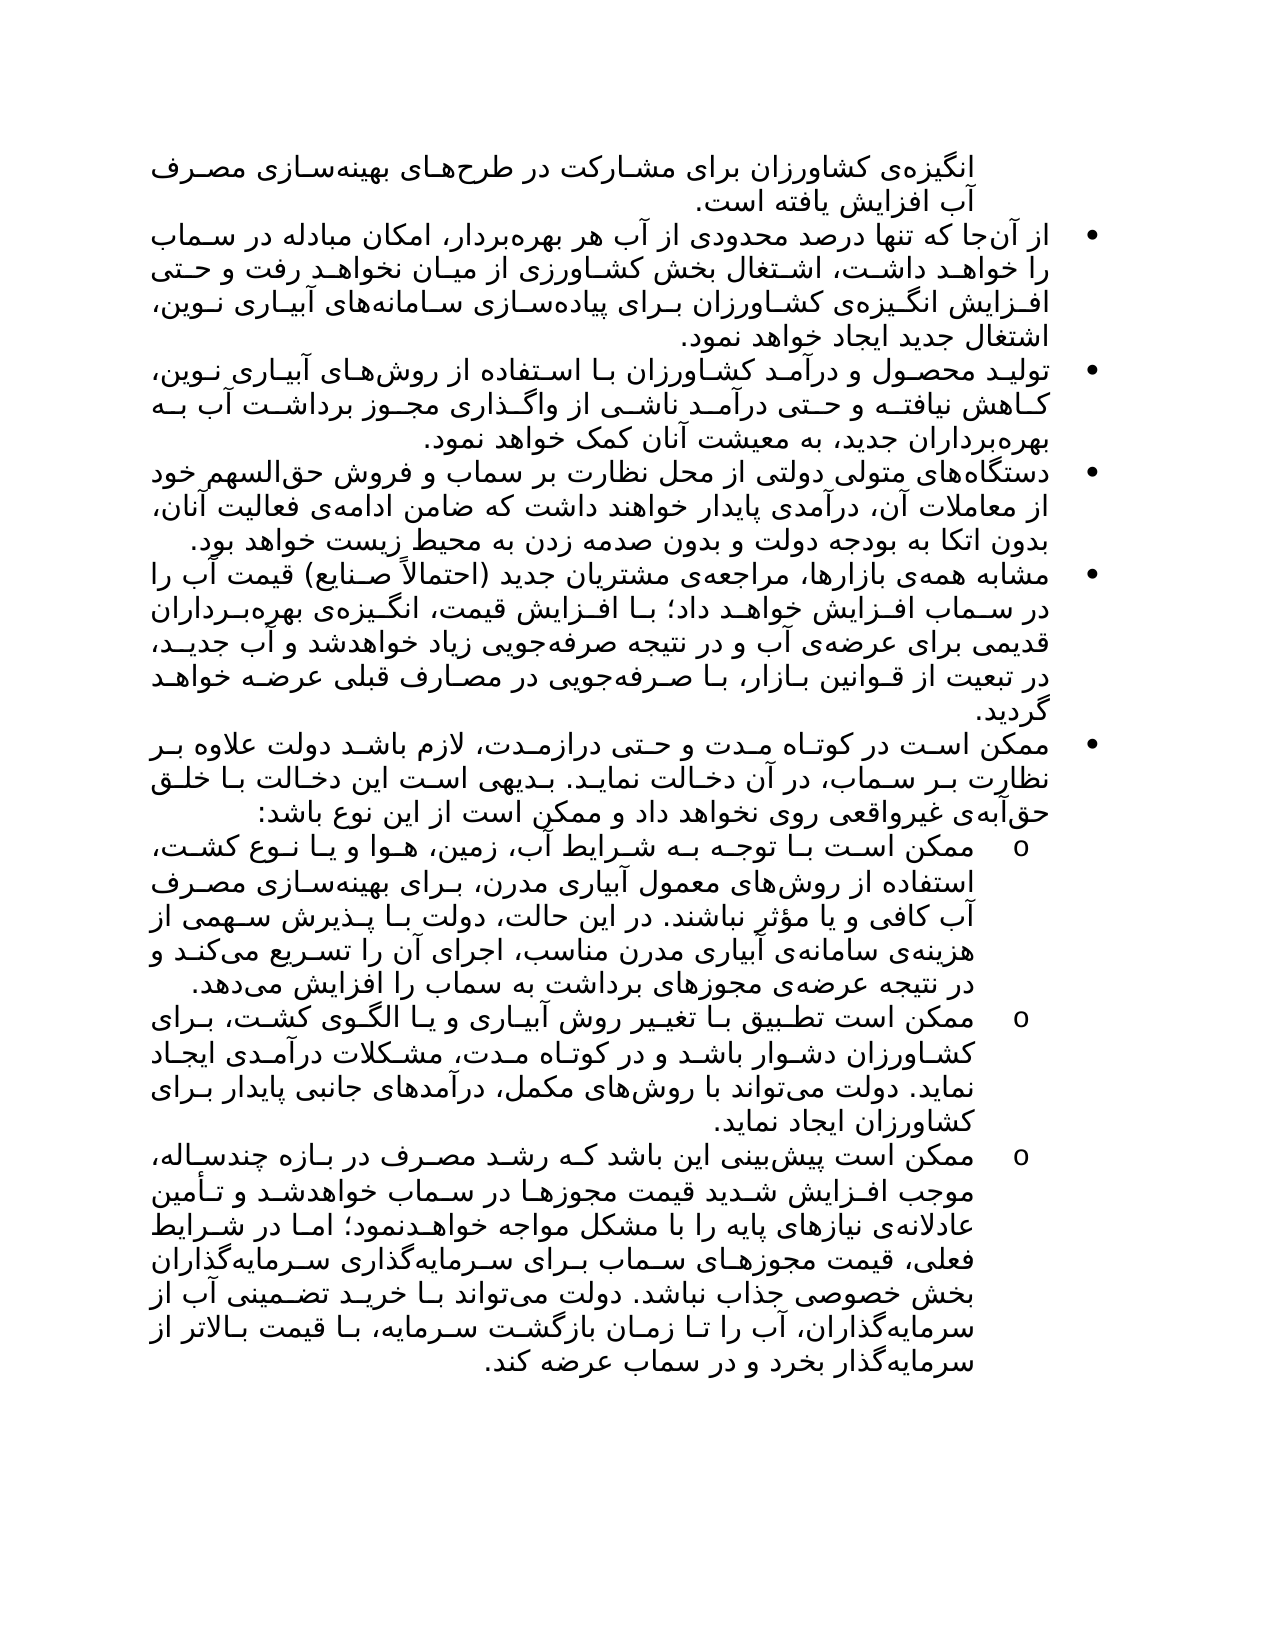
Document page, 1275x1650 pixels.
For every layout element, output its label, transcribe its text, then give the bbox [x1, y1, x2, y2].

list مشابه همه‌ی بازارها، مراجعه‌ی مشتریان جدید (احتمالاً صنایع) قیمت آب را در سماب افزایش خواهد داد؛ با افزایش قیمت، انگیزه‌ی بهره‌برداران قدیمی برای عرضه‌ی آب و در نتیجه صرفه‌جویی زیاد خواهدشد و آب جدید، در تبعیت از قوانین بازار، با صرفه‌جویی در مصارف قبلی عرضه خواهد گردید. [150, 557, 1087, 727]
list ممکن است تطبیق با تغییر روش آبیاری و یا الگوی کشت، برای کشاورزان دشوار باشد و در کوتاه مدت، مشکلات درآمدی ایجاد نماید. دولت می‌تواند با روش‌های مکمل، درآمدهای جانبی پایدار برای کشاورزان ایجاد نماید. [150, 1001, 1012, 1138]
list از آن‌جا که تنها درصد محدودی از آب هر بهره‌بردار، امکان مبادله در سماب را خواهد داشت، اشتغال بخش کشاورزی از میان نخواهد رفت و حتی افزایش انگیزه‌ی کشاورزان برای پیاده‌سازی سامانه‌های آبیاری نوین، اشتغال جدید ایجاد خواهد نمود. [150, 218, 1087, 354]
list تولید محصول و درآمد کشاورزان با استفاده از روش‌های آبیاری نوین، کاهش نیافته و حتی درآمد ناشی از واگذاری مجوز برداشت آب به بهره‌برداران جدید، به معیشت آنان کمک خواهد نمود. [150, 354, 1087, 456]
list ممکن است پیش‌بینی این باشد که رشد مصرف در بازه چندساله، موجب افزایش شدید قیمت مجوزها در سماب خواهدشد و تأمین عادلانه‌ی نیازهای پایه را با مشکل مواجه خواهدنمود؛ اما در شرایط فعلی، قیمت مجوزهای سماب برای سرمایه‌گذاری سرمایه‌گذاران بخش خصوصی جذاب نباشد. دولت می‌تواند با خرید تضمینی آب از سرمایه‌گذاران، آب را تا زمان بازگشت سرمایه، با قیمت بالاتر از سرمایه‌گذار بخرد و در سماب عرضه کند. [150, 1138, 1012, 1378]
list ممکن است در کوتاه مدت و حتی درازمدت، لازم باشد دولت علاوه بر نظارت بر سماب، در آن دخالت نماید. بدیهی است این دخالت با خلق حق‌آبه‌ی غیرواقعی روی نخواهد داد و ممکن است از این نوع باشد: [150, 727, 1087, 829]
list دستگاه‌های متولی دولتی از محل نظارت بر سماب و فروش حق‌السهم خود از معاملات آن، درآمدی پایدار خواهند داشت که ضامن ادامه‌ی فعالیت آنان، بدون اتکا به بودجه دولت و بدون صدمه زدن به محیط زیست خواهد بود. [150, 456, 1087, 557]
list انگیزه‌ی کشاورزان برای مشارکت در طرح‌های بهینه‌سازی مصرف آب افزایش یافته است. [150, 150, 1012, 218]
list ممکن است با توجه به شرایط آب، زمین، هوا و یا نوع کشت، استفاده از روش‌های معمول آبیاری مدرن، برای بهینه‌سازی مصرف آب کافی و یا مؤثر نباشند. در این حالت، دولت با پذیرش سهمی از هزینه‌ی سامانه‌ی آبیاری مدرن مناسب، اجرای آن را تسریع می‌کند و در نتیجه عرضه‌ی مجوزهای برداشت به سماب را افزایش می‌دهد. [150, 829, 1012, 1001]
